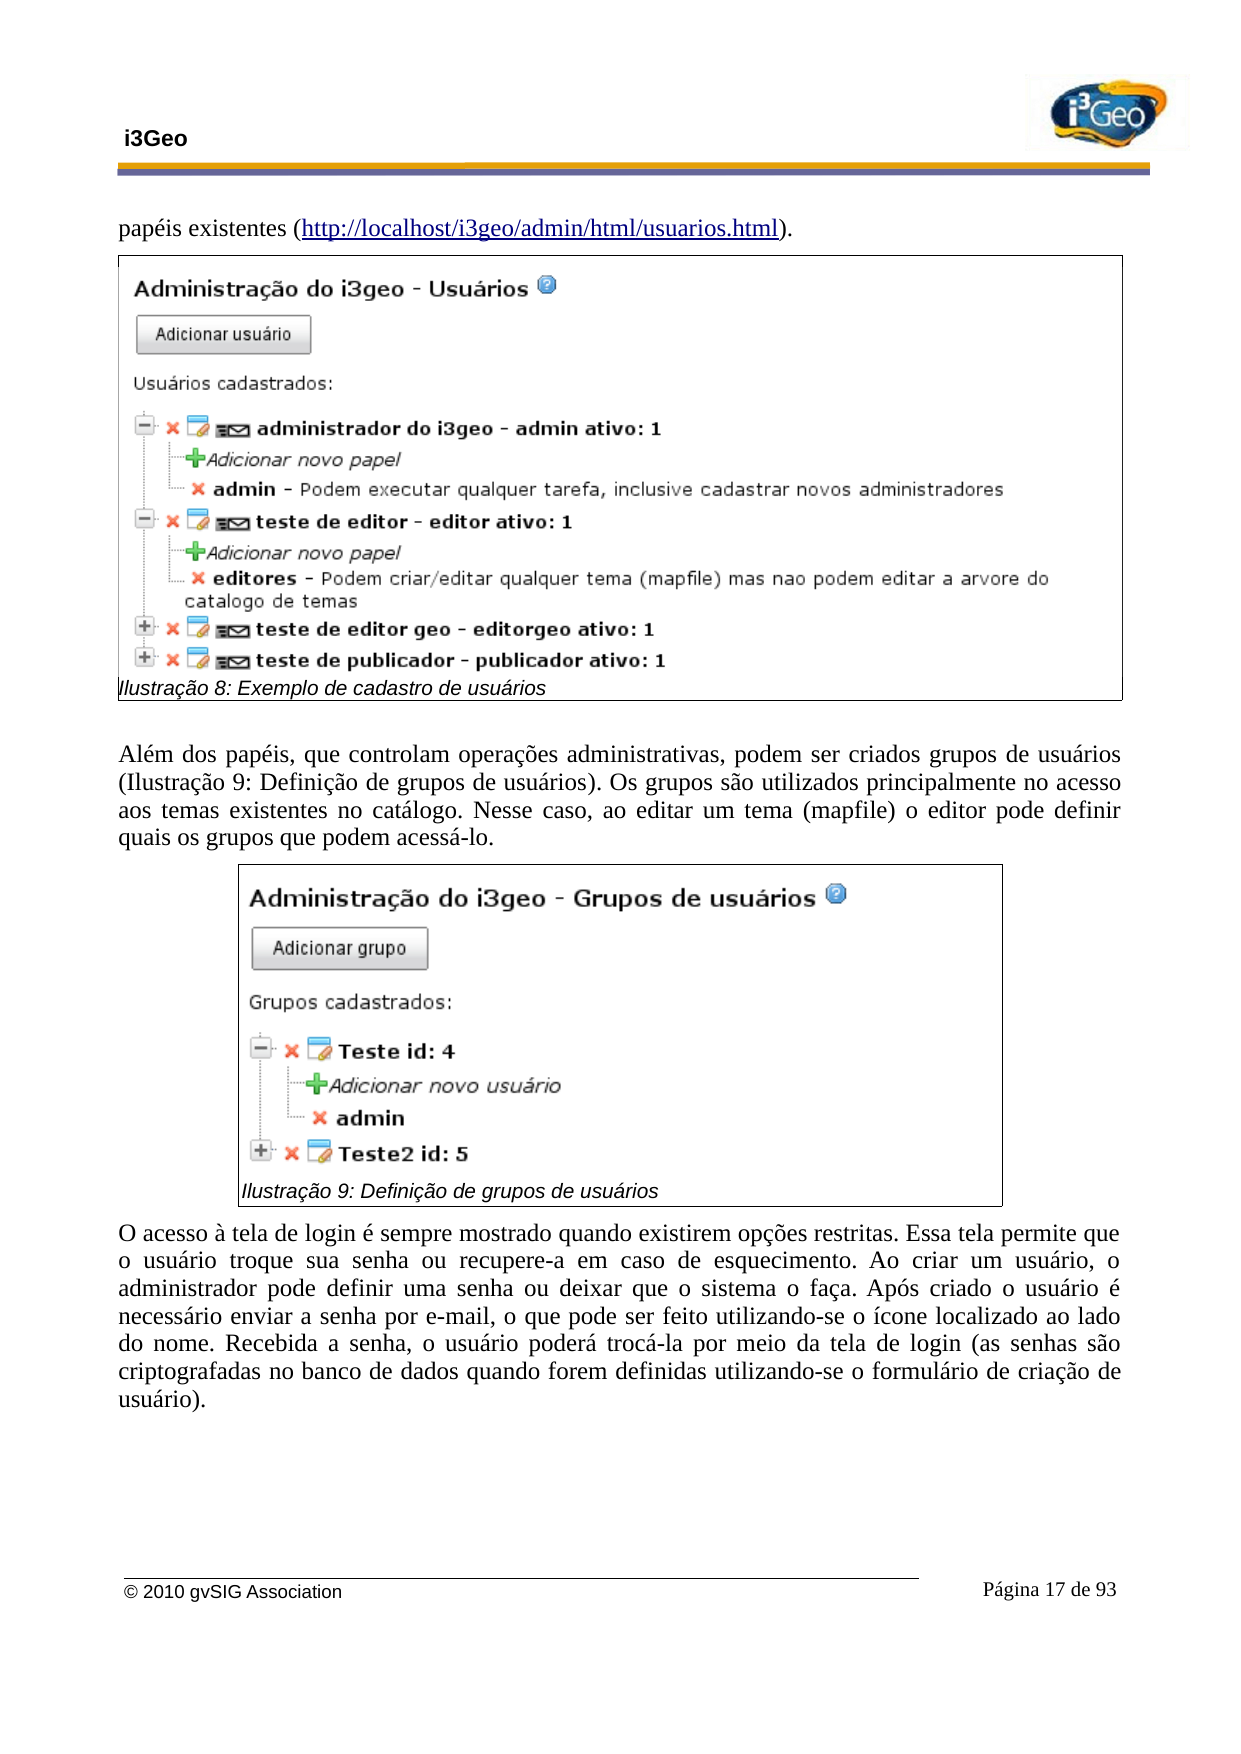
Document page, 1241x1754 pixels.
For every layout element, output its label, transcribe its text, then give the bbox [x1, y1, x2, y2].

picture [118, 267, 1123, 677]
text Além dos papéis, que controlam operações administrativas, podem ser criados grupos de usuários (Ilustração 9: Definição de grupos de usuários). Os grupos são utilizados principalmente no acesso aos temas existentes no catálogo. Nesse caso, ao editar um tema (mapfile) o editor pode definir quais os grupos que podem acessá-lo. [118, 740, 1122, 851]
picture [1025, 74, 1191, 151]
text O acesso à tela de login é sempre mostrado quando existirem opções restritas. Essa tela permite que o usuário troque sua senha ou recupere-a em caso de esquecimento. Ao criar um usuário, o administrador pode definir uma senha ou deixar que o sistema o faça. Após criado o usuário é necessário enviar a senha por e-mail, o que pode ser feito utilizando-se o ícone localizado ao lado do nome. Recebida a senha, o usuário poderá trocá-la por meio da tela de login (as senhas são criptografadas no banco de dados quando forem definidas utilizando-se o formulário de criação de usuário). [118, 1219, 1122, 1413]
text Ilustração 9: Definição de grupos de usuários [241, 1180, 999, 1203]
picture [241, 879, 1000, 1180]
text Ilustração 8: Exemplo de cadastro de usuários [119, 677, 1122, 700]
text papéis existentes (http://localhost/i3geo/admin/html/usuarios.html). [118, 214, 1122, 242]
